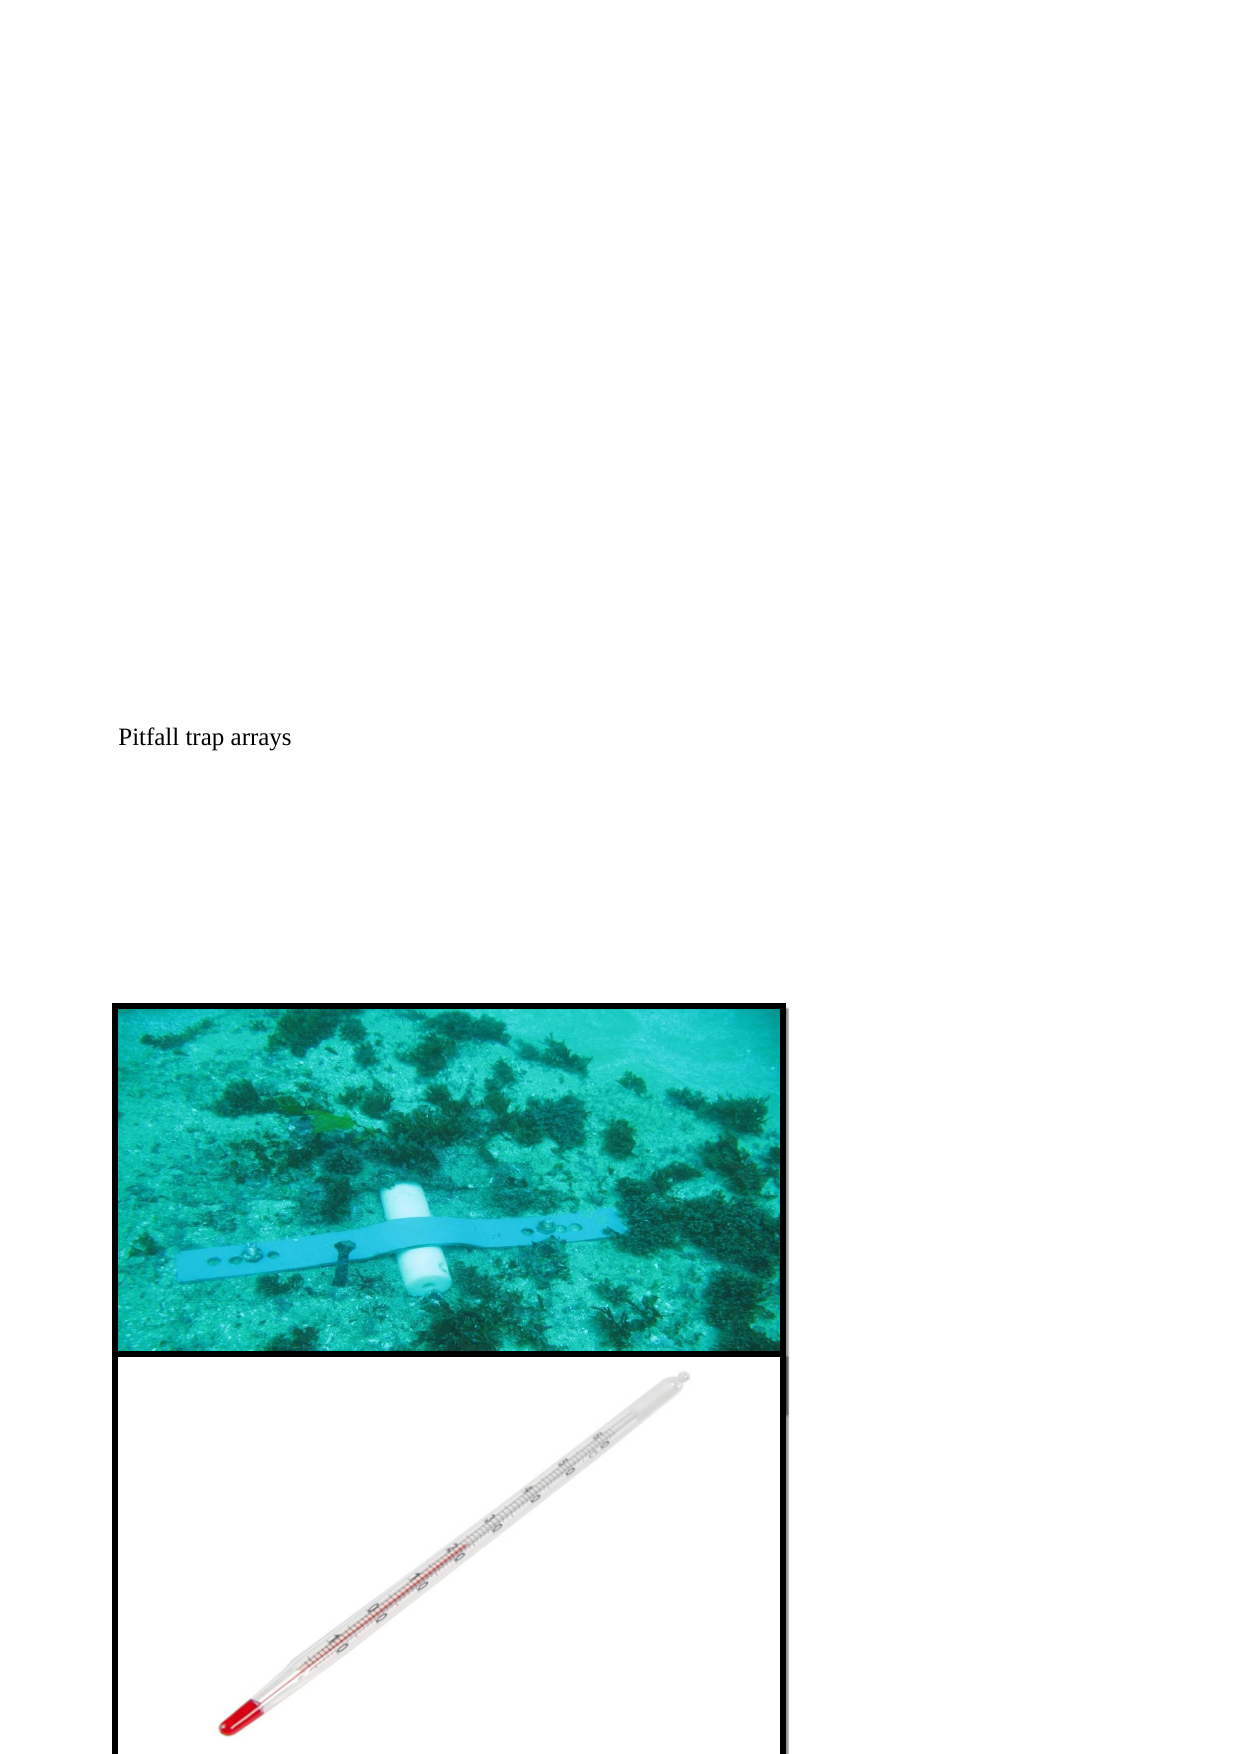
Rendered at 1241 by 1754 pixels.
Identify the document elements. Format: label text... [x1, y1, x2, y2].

text Pitfall trap arrays [118, 722, 1122, 751]
text 9999999999 [790, 1297, 1122, 1326]
picture [118, 1357, 780, 1754]
picture [118, 1009, 780, 1351]
